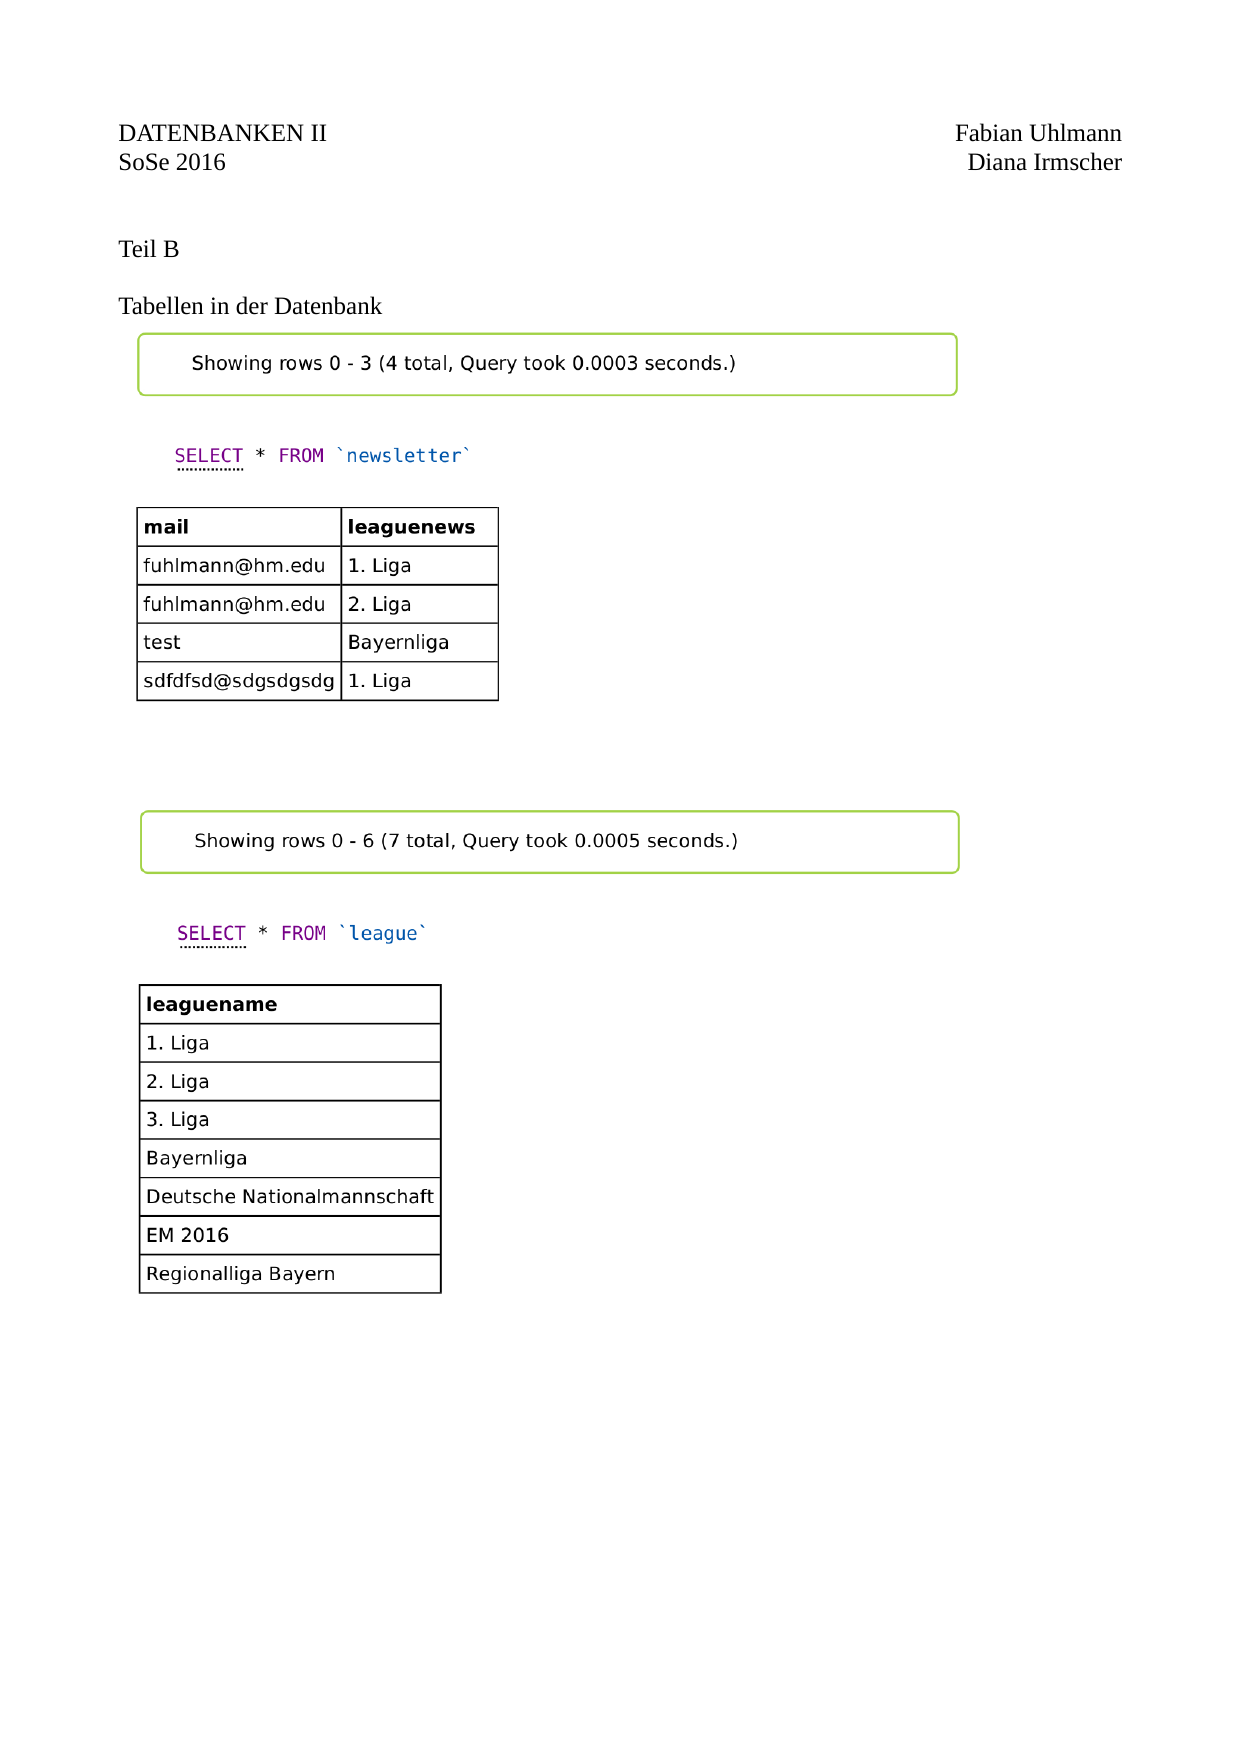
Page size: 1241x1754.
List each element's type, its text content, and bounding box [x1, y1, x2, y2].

picture [116, 800, 1121, 1308]
text Teil B [118, 234, 1122, 263]
picture [118, 323, 1123, 740]
text Tabellen in der Datenbank [118, 291, 1122, 320]
